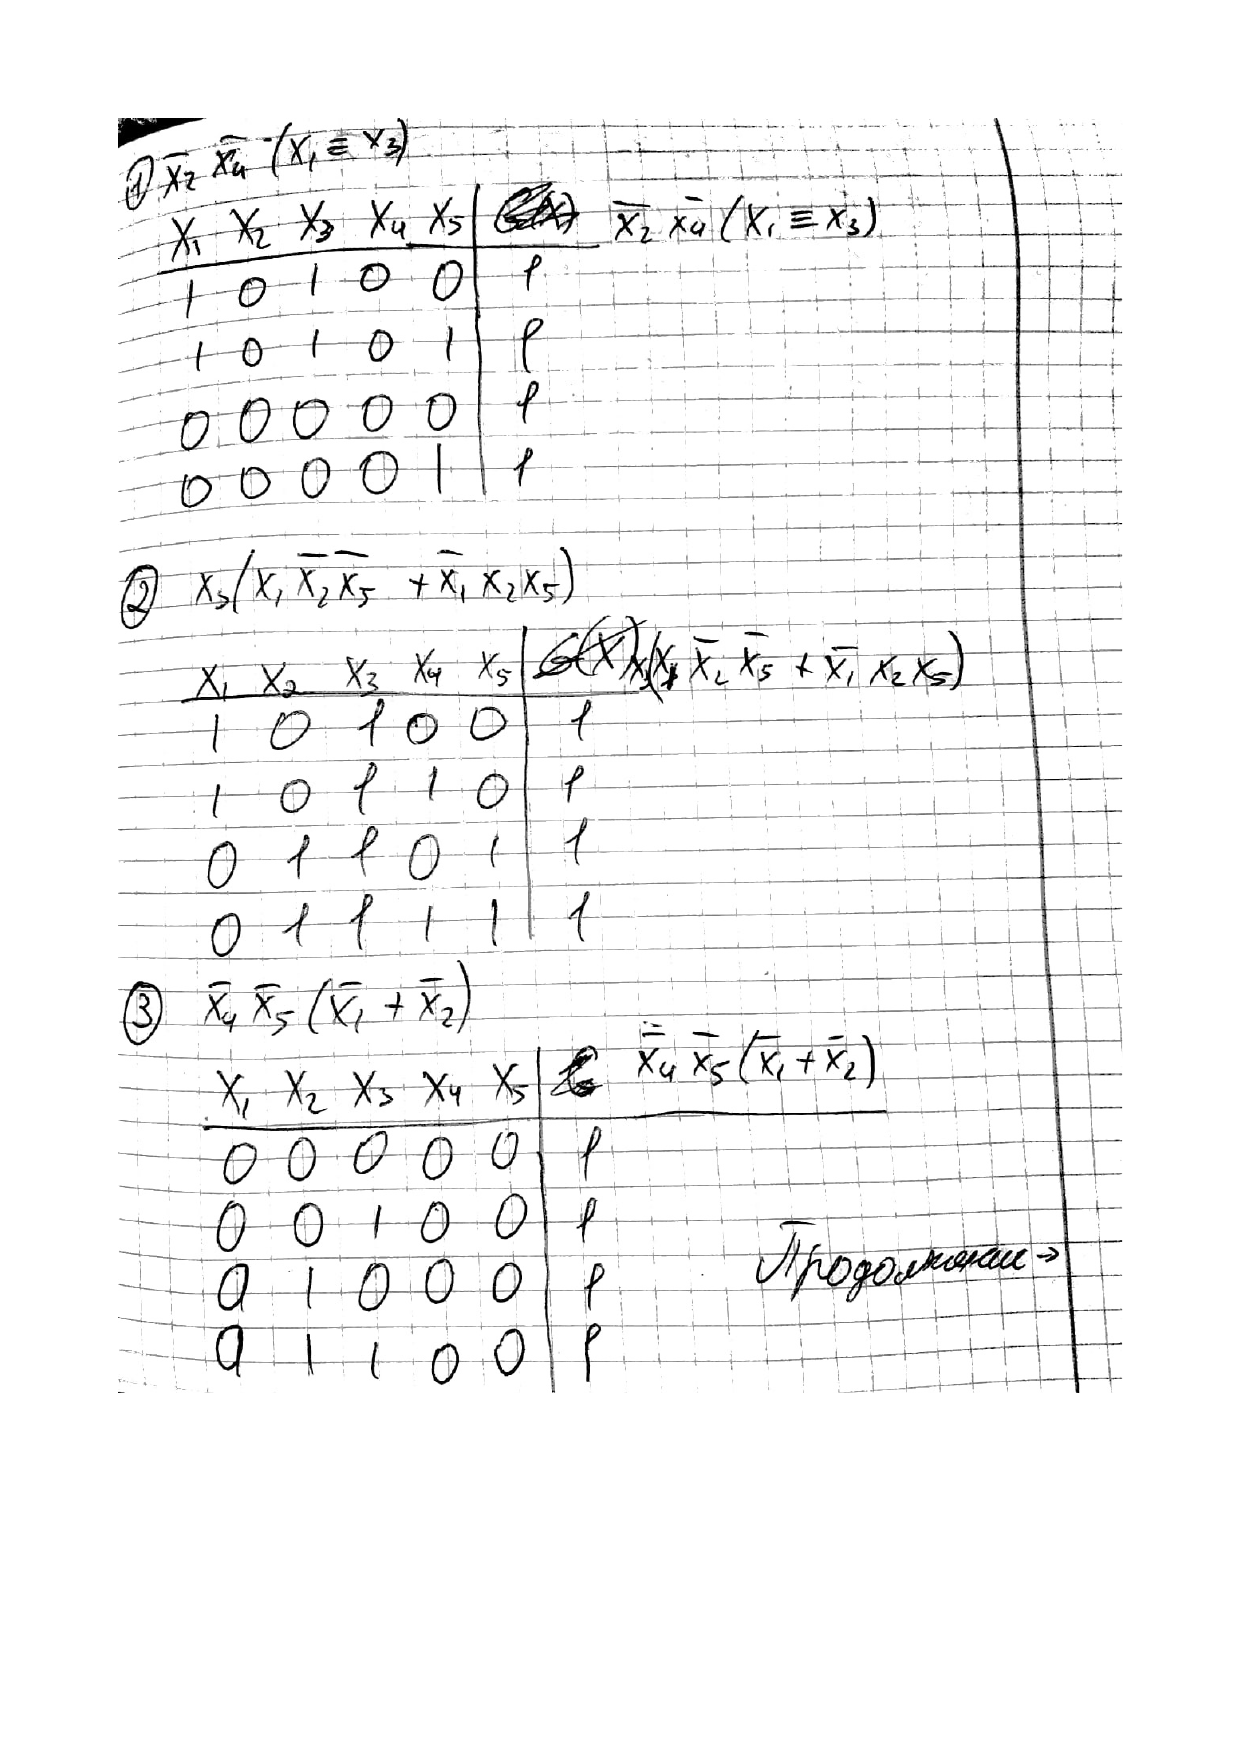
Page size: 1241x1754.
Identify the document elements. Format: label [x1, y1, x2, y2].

picture [118, 118, 1123, 1393]
